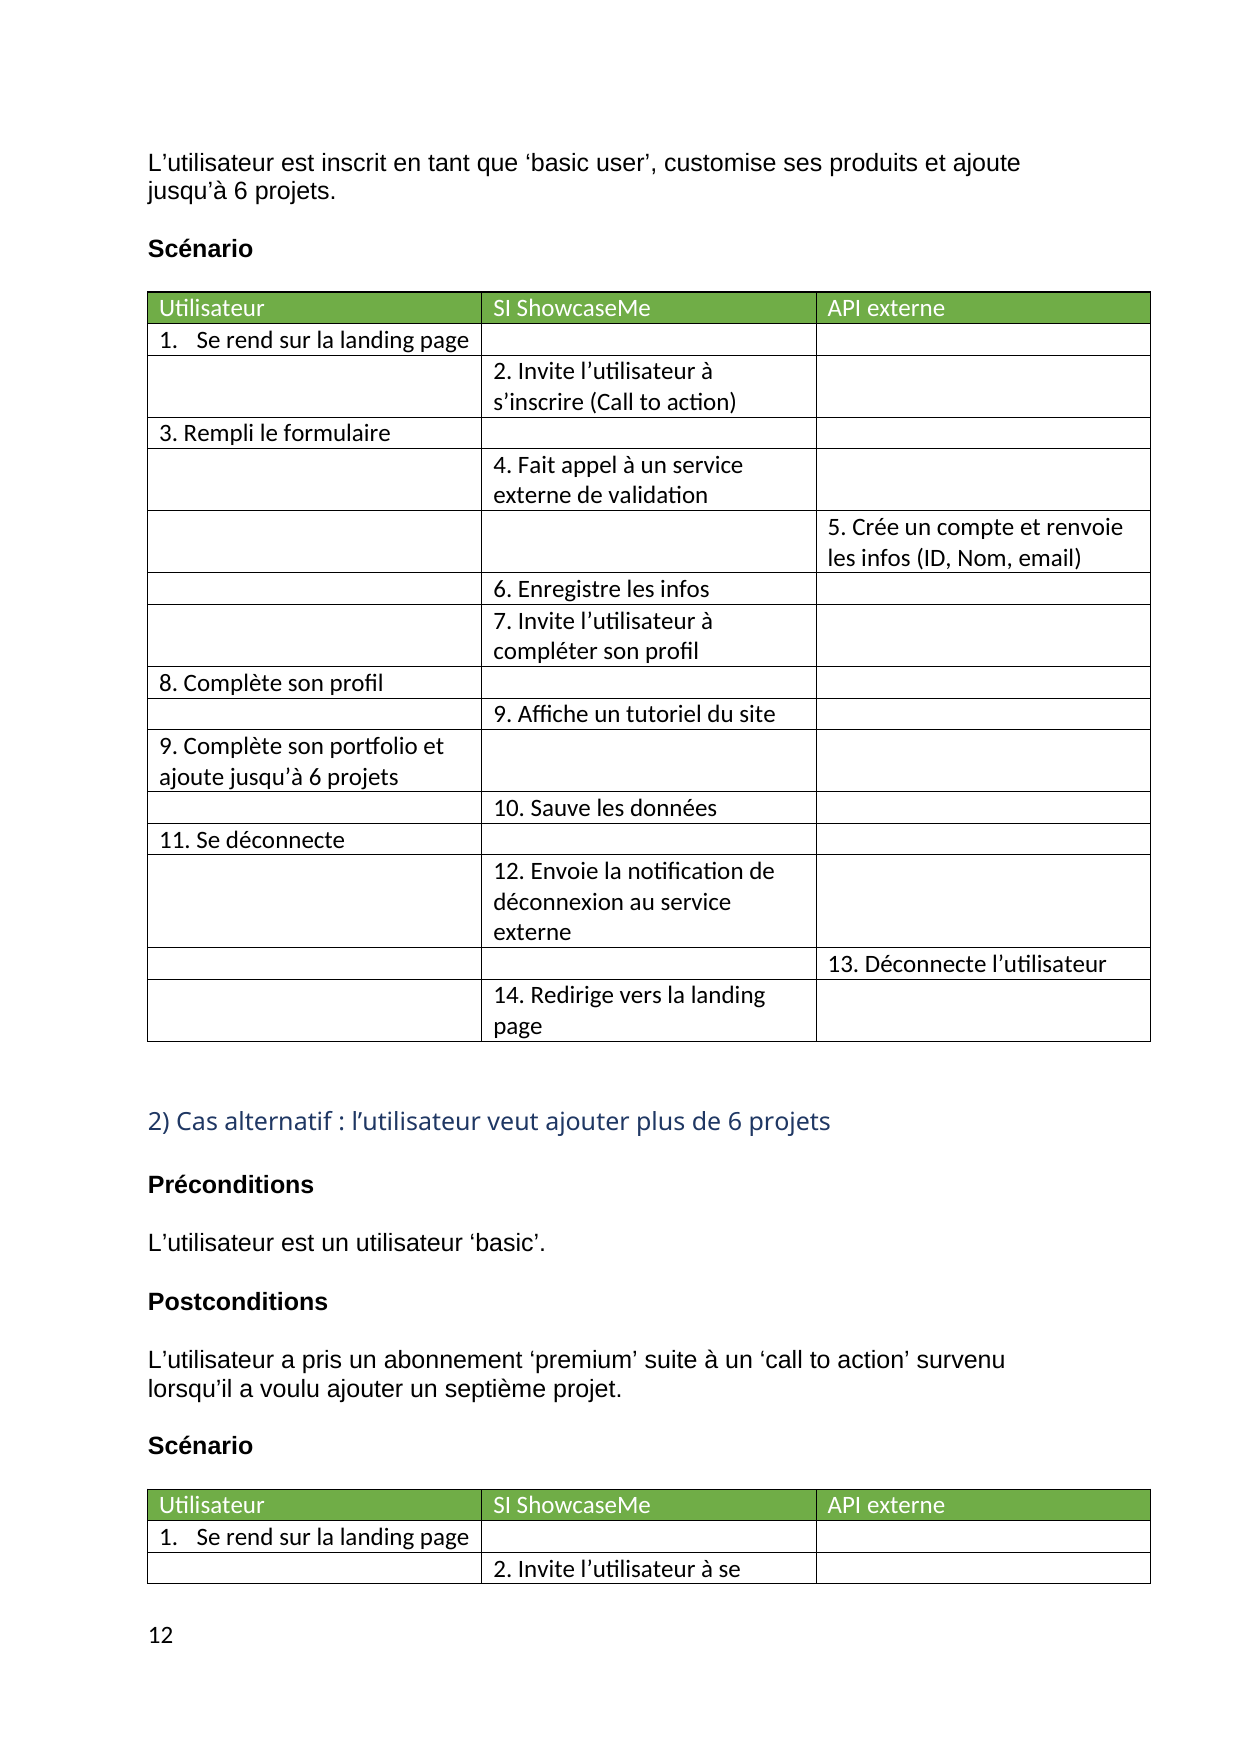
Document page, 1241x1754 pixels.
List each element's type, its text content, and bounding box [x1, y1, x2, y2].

table_cell [817, 324, 1150, 354]
table_cell [817, 699, 1150, 729]
table_cell 7. Invite l’utilisateur à compléter son profil [482, 605, 816, 666]
table_header Utilisateur [148, 1490, 481, 1520]
table_cell 13. Déconnecte l’utilisateur [817, 948, 1150, 978]
table_header API externe [817, 1490, 1150, 1520]
table_cell [148, 356, 481, 417]
table_cell [482, 511, 816, 572]
table_cell [148, 699, 481, 729]
table_cell [817, 418, 1150, 448]
table_cell [817, 1521, 1150, 1552]
table_header SI ShowcaseMe [482, 293, 816, 323]
table_cell [482, 667, 816, 697]
table_cell Se rend sur la landing page [148, 324, 481, 354]
table_header API externe [817, 293, 1150, 323]
table_cell [482, 824, 816, 854]
table_header SI ShowcaseMe [482, 1490, 816, 1520]
table_cell [817, 1553, 1150, 1583]
text Postconditions [148, 1287, 1093, 1316]
table_cell [817, 730, 1150, 791]
table_cell [817, 667, 1150, 697]
table_cell [817, 356, 1150, 417]
table_cell 3. Rempli le formulaire [148, 418, 481, 448]
text L’utilisateur est inscrit en tant que ‘basic user’, customise ses produits et ajoute jusqu’à 6 projets. [148, 148, 1093, 205]
table_cell 9. Affiche un tutoriel du site [482, 699, 816, 729]
table_cell [817, 449, 1150, 510]
table_cell 6. Enregistre les infos [482, 573, 816, 604]
table_cell [817, 573, 1150, 604]
table_cell 2. Invite l’utilisateur à se [482, 1553, 816, 1583]
subtitle 2) Cas alternatif : l’utilisateur veut ajouter plus de 6 projets [148, 1103, 1093, 1137]
table_cell [148, 449, 481, 510]
table_cell [817, 855, 1150, 947]
table_cell [817, 792, 1150, 823]
table_cell [148, 948, 481, 978]
table_cell 10. Sauve les données [482, 792, 816, 823]
table_cell [148, 511, 481, 572]
table_cell [148, 605, 481, 666]
table_cell [817, 980, 1150, 1041]
table_cell Se rend sur la landing page [148, 1521, 481, 1552]
table_cell [482, 418, 816, 448]
table_cell 11. Se déconnecte [148, 824, 481, 854]
table_cell [148, 1553, 481, 1583]
table_cell [817, 605, 1150, 666]
table_cell [482, 324, 816, 354]
table_cell [482, 1521, 816, 1552]
text Préconditions [148, 1171, 1093, 1199]
table_cell 14. Redirige vers la landing page [482, 980, 816, 1041]
table_cell [148, 573, 481, 604]
text Scénario [148, 1431, 1093, 1460]
table_cell [482, 948, 816, 978]
table_cell 8. Complète son profil [148, 667, 481, 697]
table_cell 9. Complète son portfolio et ajoute jusqu’à 6 projets [148, 730, 481, 791]
table_cell 5. Crée un compte et renvoie les infos (ID, Nom, email) [817, 511, 1150, 572]
table_cell 2. Invite l’utilisateur à s’inscrire (Call to action) [482, 356, 816, 417]
table_cell [148, 980, 481, 1041]
text L’utilisateur est un utilisateur ‘basic’. [148, 1199, 1093, 1257]
text L’utilisateur a pris un abonnement ‘premium’ suite à un ‘call to action’ survenu lorsqu’il a voulu ajouter un septième projet. [148, 1345, 1093, 1402]
text Scénario [148, 234, 1093, 263]
table_cell [482, 730, 816, 791]
table_cell [817, 824, 1150, 854]
table_cell [148, 855, 481, 947]
table_cell 4. Fait appel à un service externe de validation [482, 449, 816, 510]
table_cell [148, 792, 481, 823]
table_header Utilisateur [148, 293, 481, 323]
table_cell 12. Envoie la notification de déconnexion au service externe [482, 855, 816, 947]
